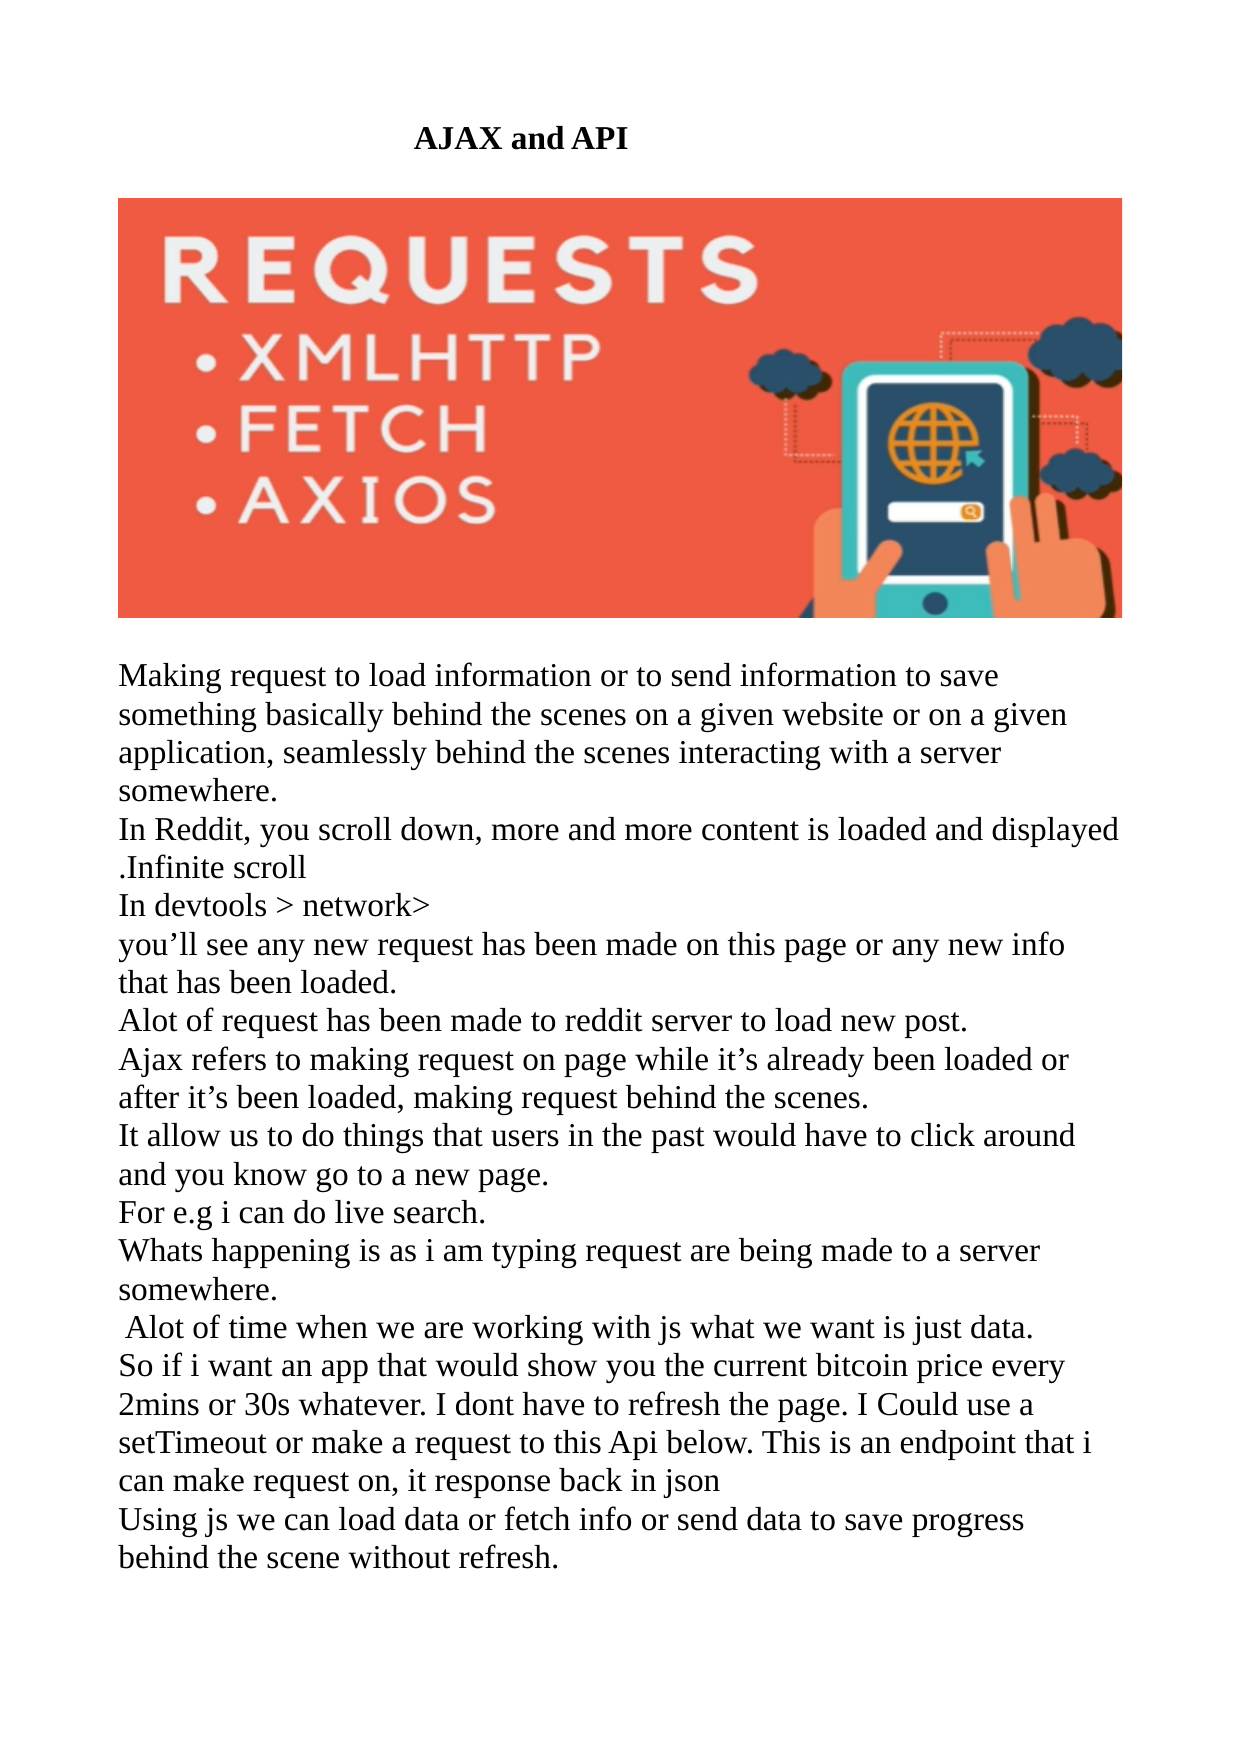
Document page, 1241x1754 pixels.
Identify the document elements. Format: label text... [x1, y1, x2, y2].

text Alot of request has been made to reddit server to load new post. [118, 1001, 1122, 1039]
text In devtools > network> [118, 886, 1122, 924]
text Making request to load information or to send information to save something basically behind the scenes on a given website or on a given application, seamlessly behind the scenes interacting with a server somewhere. [118, 656, 1122, 809]
text Ajax refers to making request on page while it’s already been loaded or after it’s been loaded, making request behind the scenes. [118, 1039, 1122, 1116]
text Using js we can load data or fetch info or send data to save progress behind the scene without refresh. [118, 1499, 1122, 1576]
text For e.g i can do live search. [118, 1192, 1122, 1231]
text .Infinite scroll [118, 847, 1122, 886]
text In Reddit, you scroll down, more and more content is loaded and displayed [118, 809, 1122, 847]
picture [118, 198, 1123, 618]
text AJAX and API [118, 118, 1122, 156]
text and you know go to a new page. [118, 1154, 1122, 1192]
text So if i want an app that would show you the current bitcoin price every 2mins or 30s whatever. I dont have to refresh the page. I Could use a setTimeout or make a request to this Api below. This is an endpoint that i can make request on, it response back in json [118, 1346, 1122, 1499]
text It allow us to do things that users in the past would have to click around [118, 1116, 1122, 1154]
text Whats happening is as i am typing request are being made to a server somewhere. [118, 1231, 1122, 1307]
text you’ll see any new request has been made on this page or any new info that has been loaded. [118, 924, 1122, 1001]
text Alot of time when we are working with js what we want is just data. [118, 1307, 1122, 1346]
